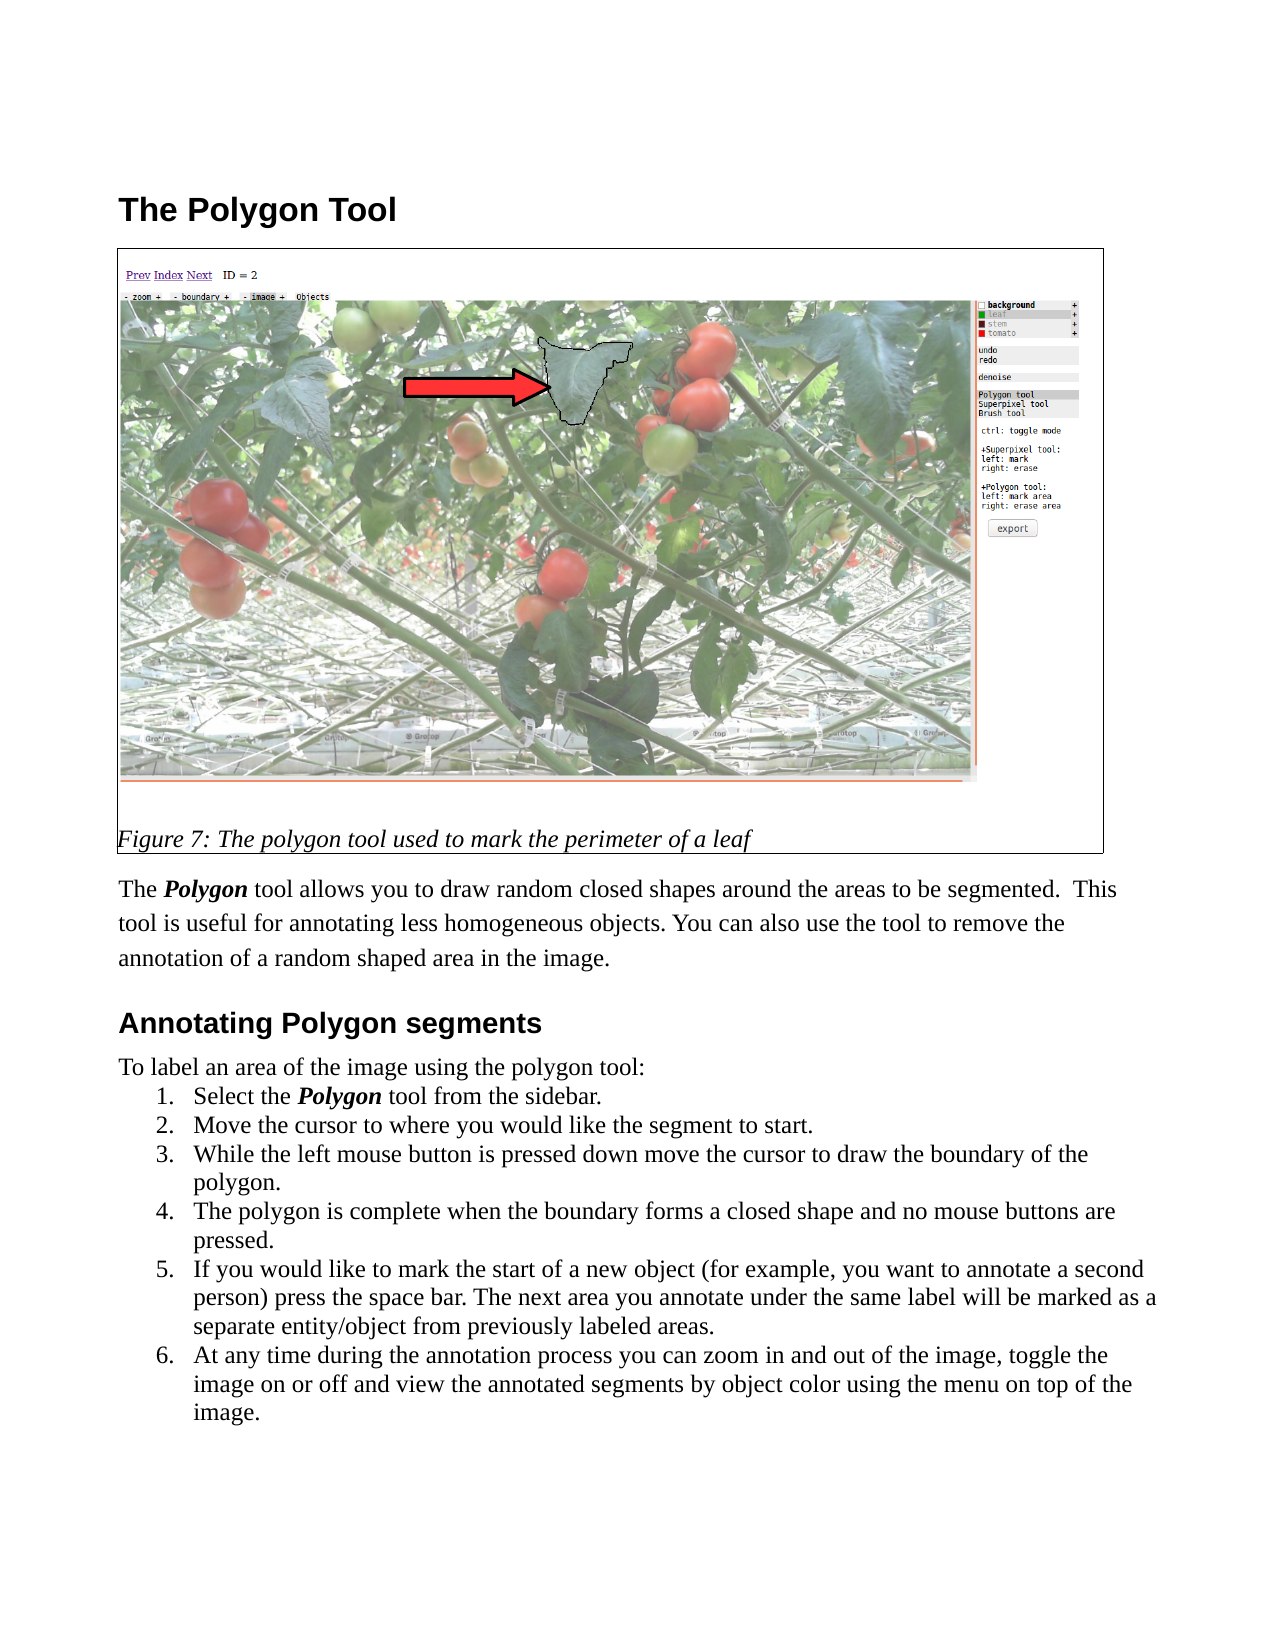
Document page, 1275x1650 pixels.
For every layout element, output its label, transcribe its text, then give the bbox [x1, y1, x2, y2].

list If you would like to mark the start of a new object (for example, you want to annotate a second person) press the space bar. The next area you annotate under the same label will be marked as a separate entity/object from previously labeled areas. [156, 1254, 1157, 1340]
text The Polygon tool allows you to draw random closed shapes around the areas to be segmented. This tool is useful for annotating less homogeneous objects. You can also use the tool to remove the annotation of a random shaped area in the image. [118, 241, 1157, 971]
text Figure 7: The polygon tool used to mark the perimeter of a leaf [118, 824, 1103, 853]
picture [118, 260, 1103, 824]
list The polygon is complete when the boundary forms a closed shape and no mouse buttons are pressed. [156, 1196, 1157, 1254]
list While the left mouse button is pressed down move the cursor to draw the boundary of the polygon. [156, 1139, 1157, 1196]
list Move the cursor to where you would like the segment to start. [156, 1110, 1157, 1139]
list At any time during the annotation process you can zoom in and out of the image, toggle the image on or off and view the annotated segments by object color using the menu on top of the image. [156, 1340, 1157, 1426]
subtitle The Polygon Tool [118, 190, 1157, 229]
text To label an area of the image using the polygon tool: [118, 1052, 1157, 1081]
list Select the Polygon tool from the sidebar. [156, 1081, 1157, 1110]
subtitle Annotating Polygon segments [118, 1006, 1157, 1040]
